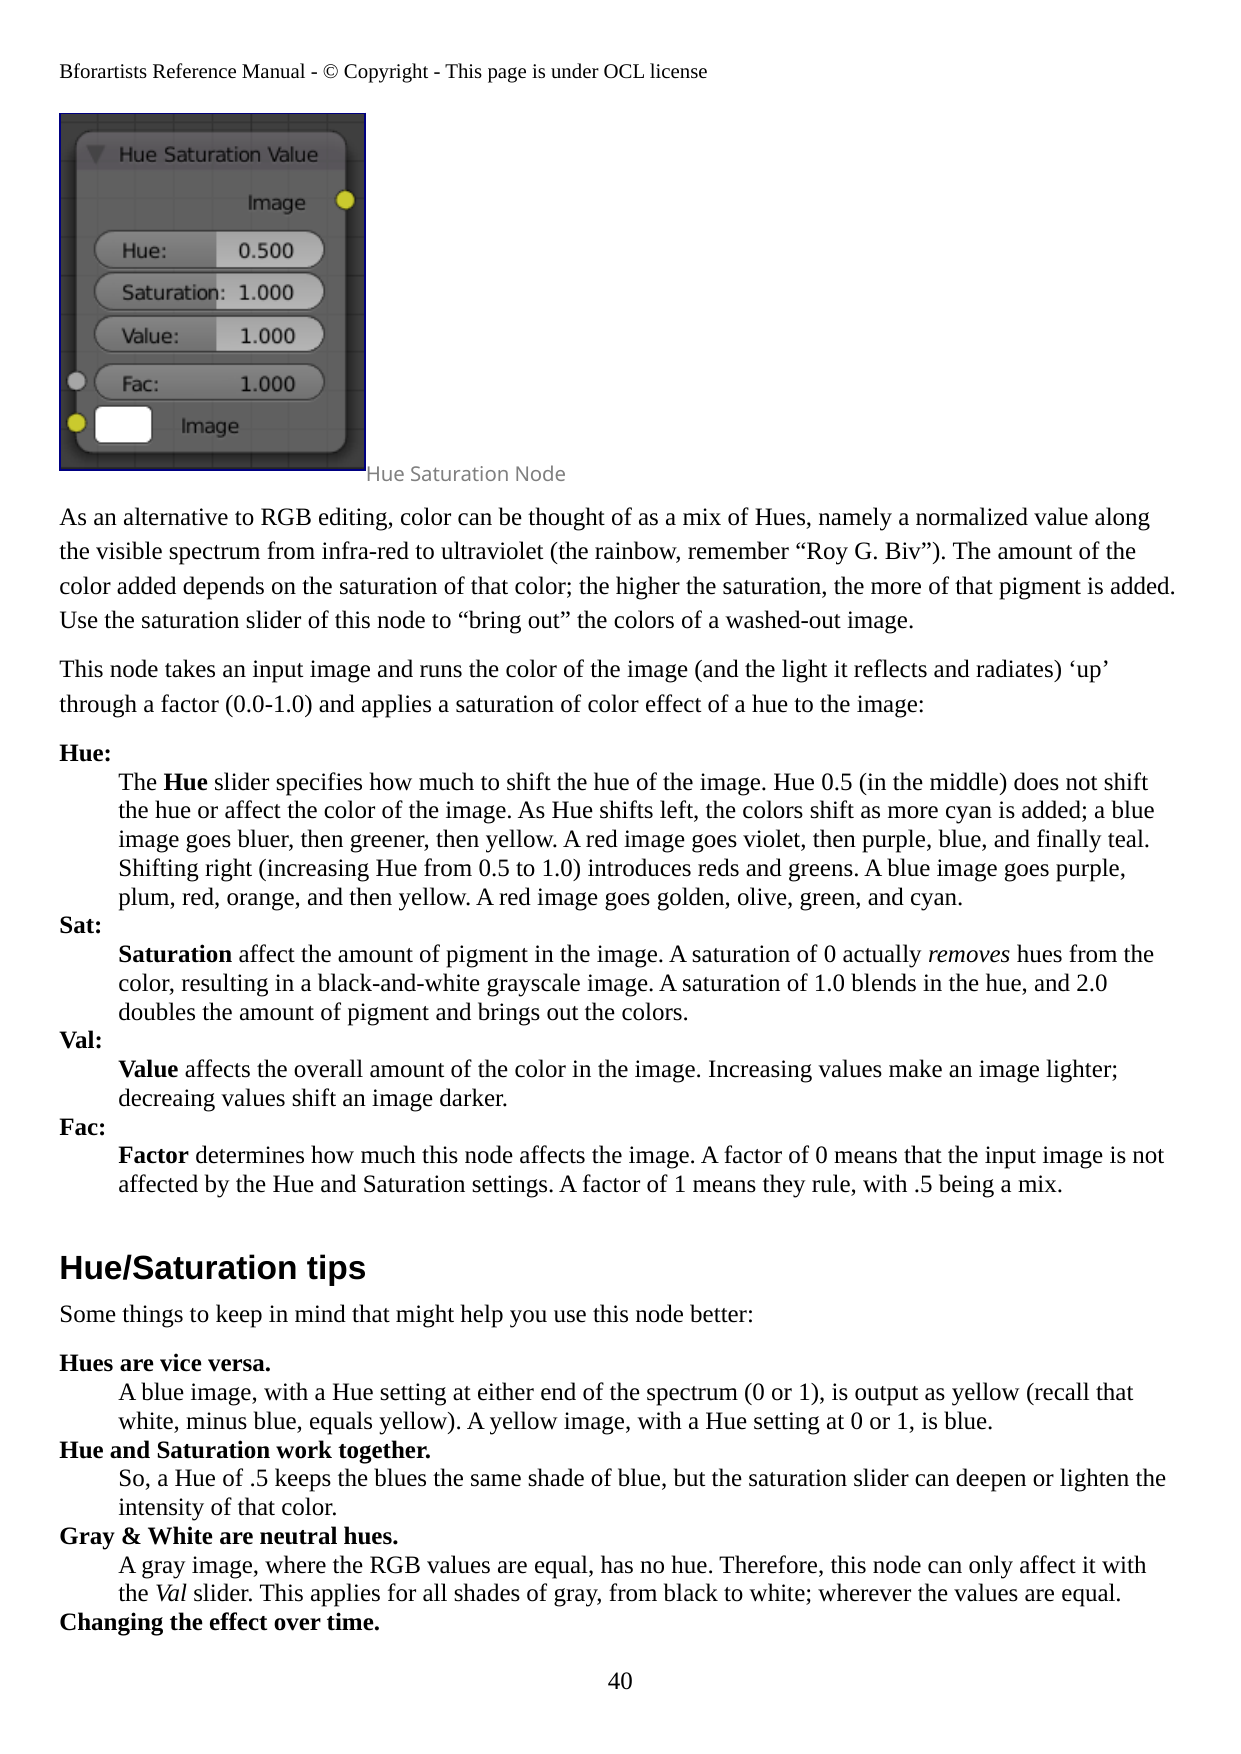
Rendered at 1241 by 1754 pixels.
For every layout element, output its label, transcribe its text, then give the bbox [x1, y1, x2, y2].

text Some things to keep in mind that might help you use this node better: [59, 1299, 1181, 1328]
subtitle Hues are vice versa. [59, 1348, 1181, 1377]
text Hue Saturation Node [59, 456, 1181, 487]
list The Hue slider specifies how much to shift the hue of the image. Hue 0.5 (in the middle) does not shift the hue or affect the color of the image. As Hue shifts left, the colors shift as more cyan is added; a blue image goes bluer, then greener, then yellow. A red image goes violet, then purple, blue, and finally teal. Shifting right (increasing Hue from 0.5 to 1.0) introduces reds and greens. A blue image goes purple, plum, red, orange, and then yellow. A red image goes golden, olive, green, and cyan. [118, 767, 1181, 910]
list Factor determines how much this node affects the image. A factor of 0 means that the input image is not affected by the Hue and Saturation settings. A factor of 1 means they rule, with .5 being a mix. [118, 1140, 1181, 1198]
subtitle Hue/Saturation tips [59, 1248, 1181, 1287]
text As an alternative to RGB editing, color can be thought of as a mix of Hues, namely a normalized value along the visible spectrum from infra-red to ultraviolet (the rainbow, remember “Roy G. Biv”). The amount of the color added depends on the saturation of that color; the higher the saturation, the more of that pigment is added. Use the saturation slider of this node to “bring out” the colors of a washed-out image. [59, 502, 1181, 634]
text This node takes an input image and runs the color of the image (and the light it reflects and radiates) ‘up’ through a factor (0.0-1.0) and applies a saturation of color effect of a hue to the image: [59, 654, 1181, 718]
list A blue image, with a Hue setting at either end of the spectrum (0 or 1), is output as yellow (recall that white, minus blue, equals yellow). A yellow image, with a Hue setting at 0 or 1, is blue. [118, 1377, 1181, 1435]
list So, a Hue of .5 keeps the blues the same shade of blue, but the saturation slider can deepen or lighten the intensity of that color. [118, 1463, 1181, 1521]
list A gray image, where the RGB values are equal, has no hue. Therefore, this node can only affect it with the Val slider. This applies for all shades of gray, from black to white; wherever the values are equal. [118, 1550, 1181, 1607]
subtitle Sat: [59, 910, 1181, 939]
subtitle Changing the effect over time. [59, 1607, 1181, 1636]
picture [61, 114, 364, 469]
subtitle Gray & White are neutral hues. [59, 1521, 1181, 1550]
list Saturation affect the amount of pigment in the image. A saturation of 0 actually removes hues from the color, resulting in a black-and-white grayscale image. A saturation of 1.0 blends in the hue, and 2.0 doubles the amount of pigment and brings out the colors. [118, 939, 1181, 1025]
subtitle Hue and Saturation work together. [59, 1435, 1181, 1463]
subtitle Fac: [59, 1112, 1181, 1140]
list Value affects the overall amount of the color in the image. Increasing values make an image lighter; decreaing values shift an image darker. [118, 1054, 1181, 1112]
subtitle Val: [59, 1025, 1181, 1054]
subtitle Hue: [59, 738, 1181, 767]
